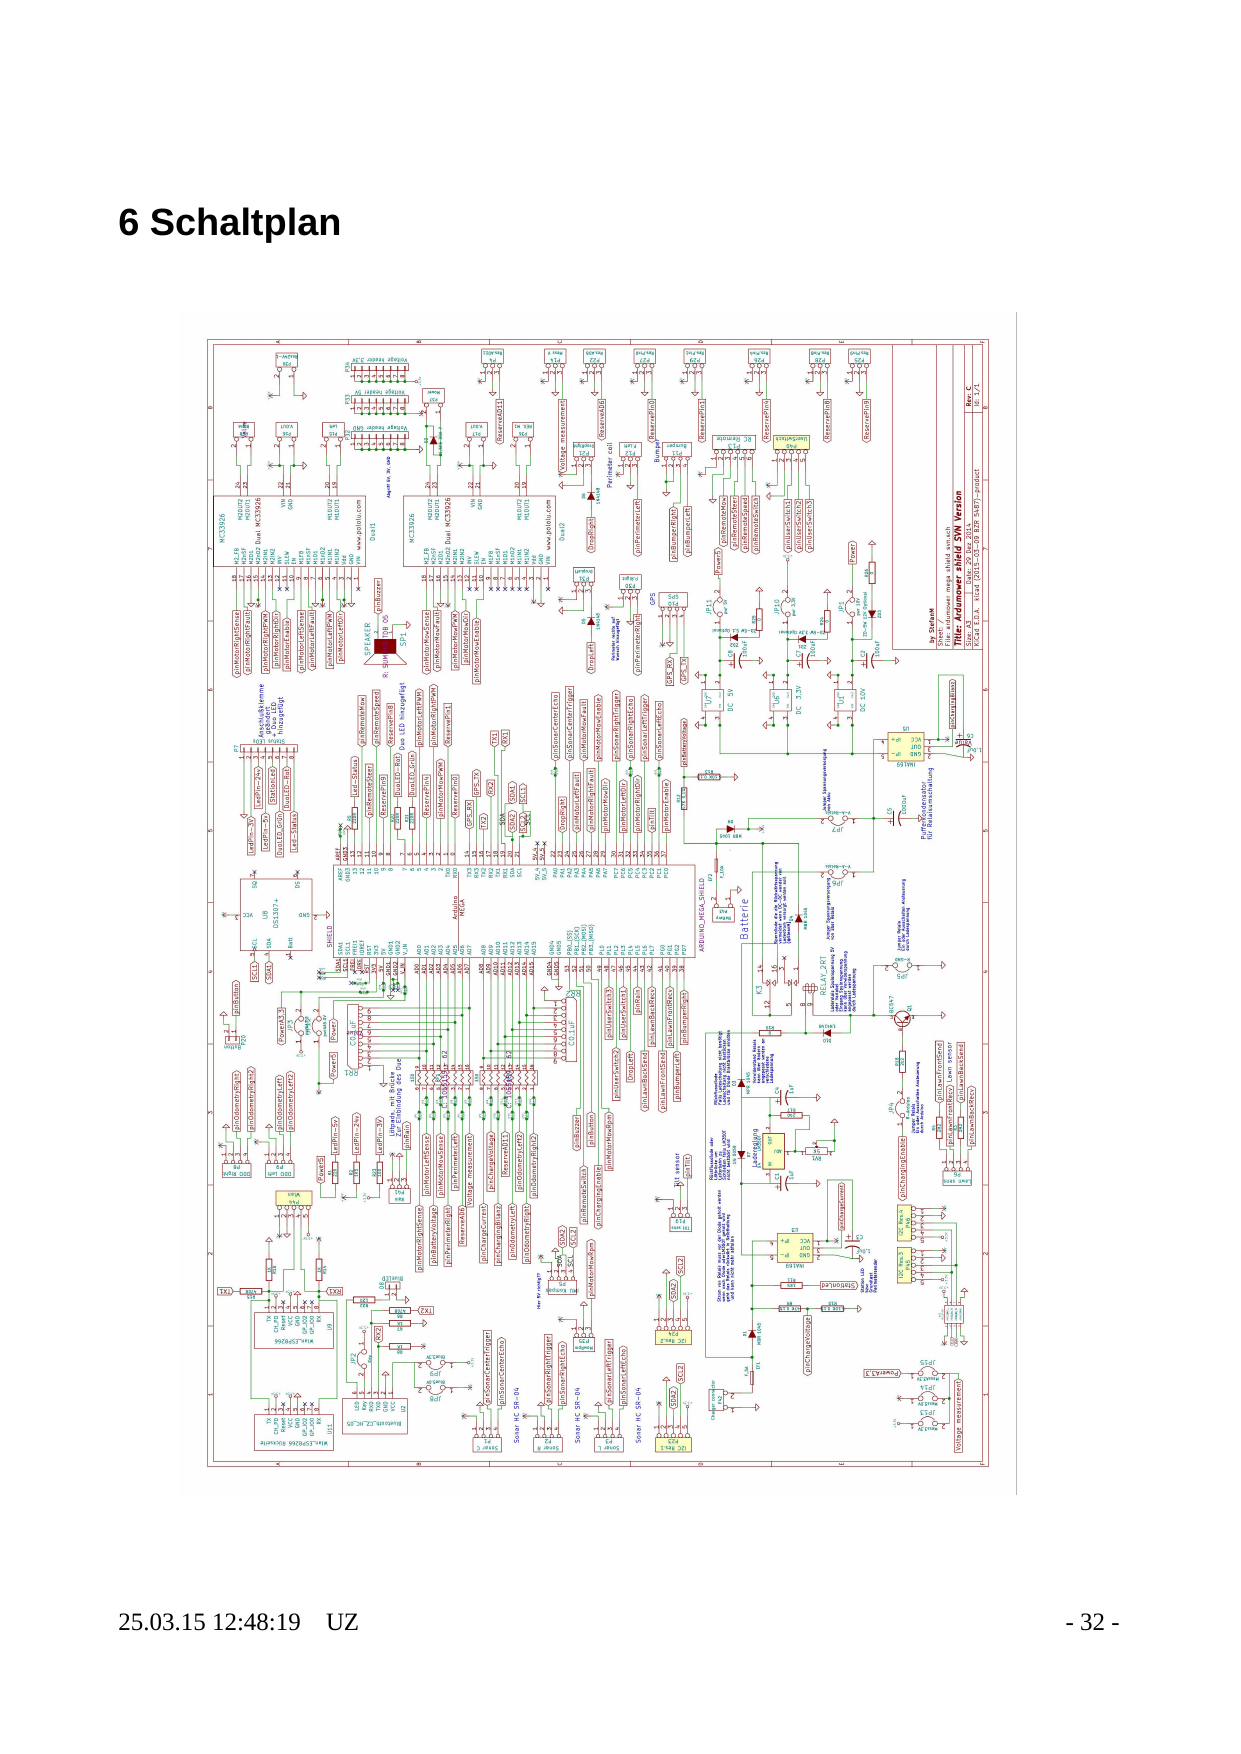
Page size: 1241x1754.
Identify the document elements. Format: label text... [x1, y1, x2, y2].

subtitle 6 Schaltplan [118, 199, 1122, 243]
picture [180, 312, 1017, 1495]
